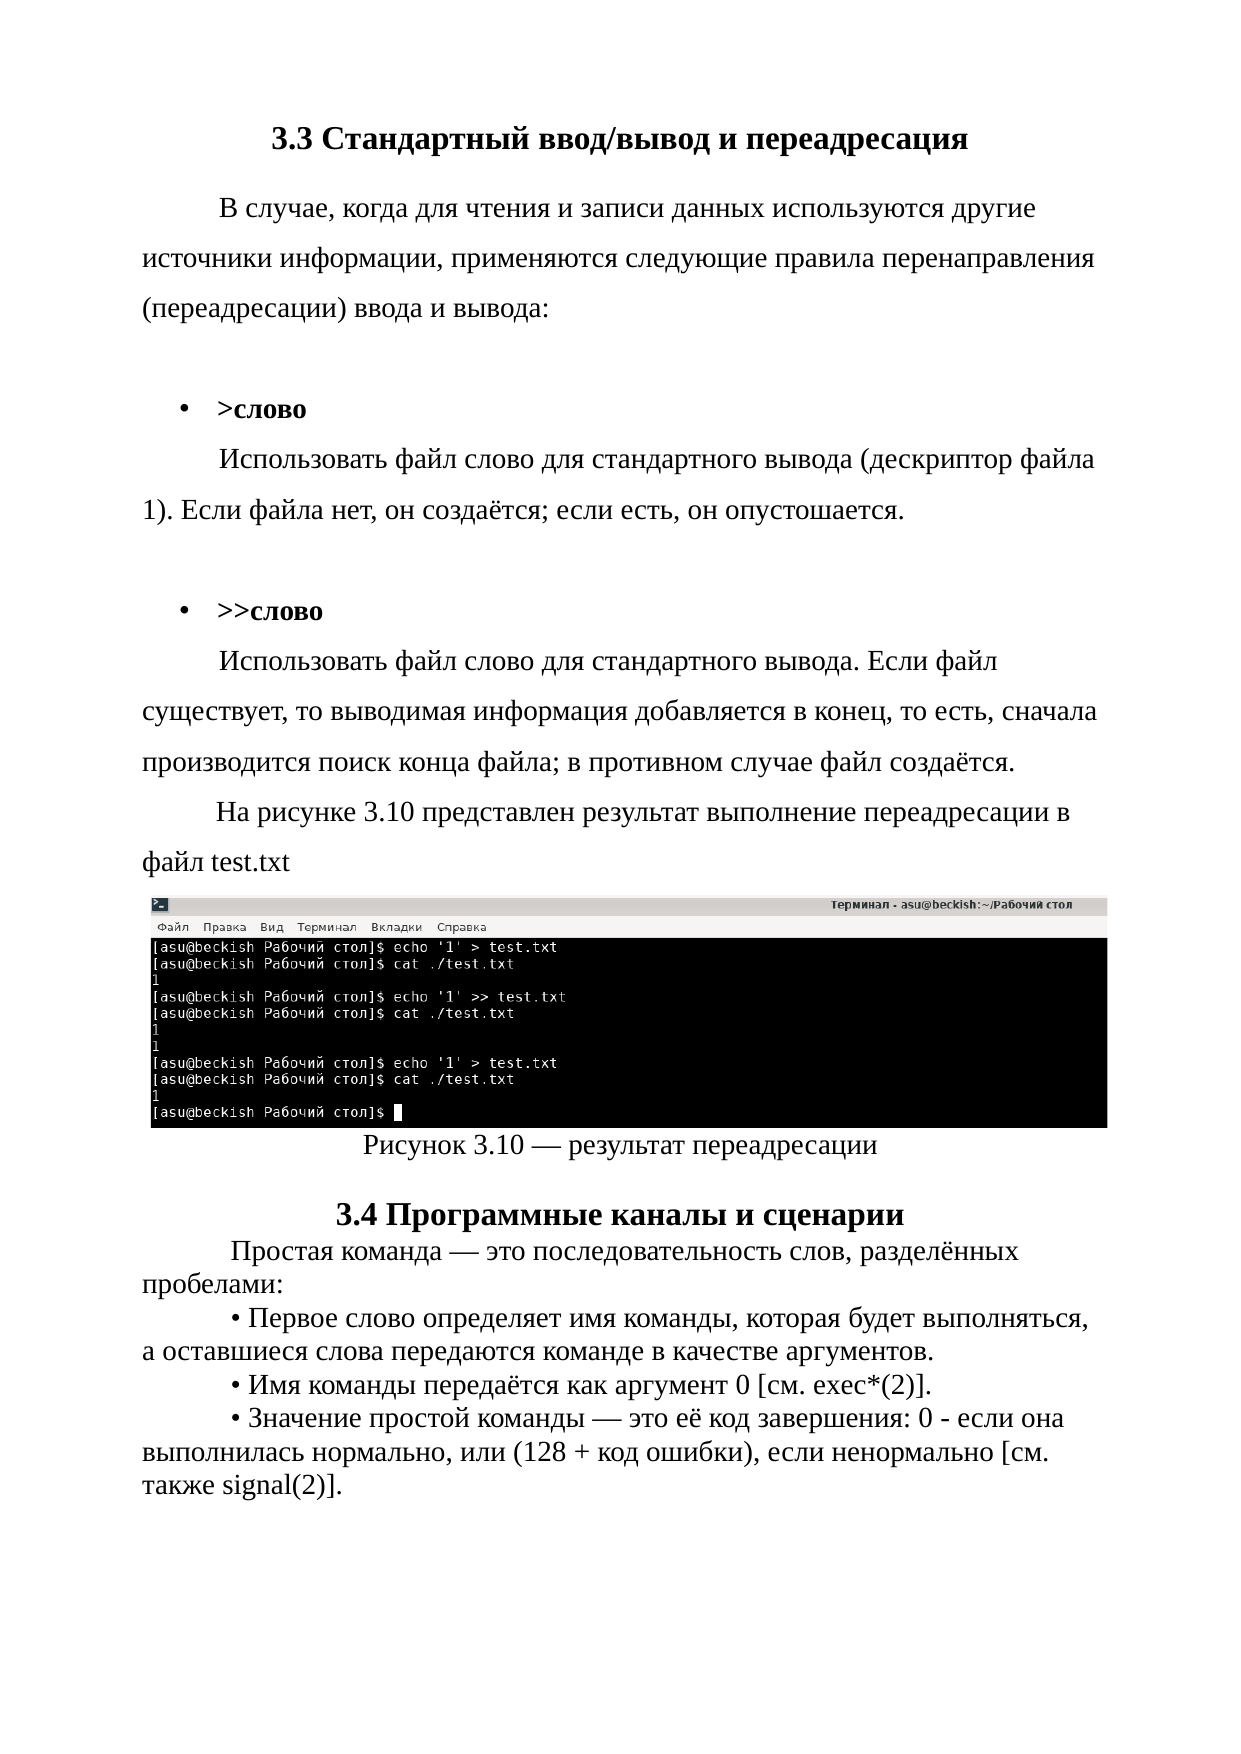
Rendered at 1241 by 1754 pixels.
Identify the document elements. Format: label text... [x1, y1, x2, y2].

text Простая команда — это последовательность слов, разделённых пробелами: [142, 1233, 1098, 1300]
text • Имя команды передаётся как аргумент 0 [см. exec*(2)]. [142, 1367, 1098, 1400]
text Использовать файл слово для стандартного вывода. Если файл существует, то выводимая информация добавляется в конец, то есть, сначала производится поиск конца файла; в противном случае файл создаётся. [142, 643, 1098, 777]
list >>слово [179, 593, 1098, 626]
text В случае, когда для чтения и записи данных используются другие источники информации, применяются следующие правила перенаправления (переадресации) ввода и вывода: [142, 190, 1098, 324]
text 3.3 Стандартный ввод/вывод и переадресация [142, 118, 1098, 156]
picture [150, 895, 1108, 1128]
text 3.4 Программные каналы и сценарии [142, 1194, 1098, 1233]
text • Первое слово определяет имя команды, которая будет выполняться, а оставшиеся слова передаются команде в качестве аргументов. [142, 1300, 1098, 1367]
text Использовать файл слово для стандартного вывода (дескриптор файла 1). Если файла нет, он создаётся; если есть, он опустошается. [142, 442, 1098, 526]
list >слово [179, 391, 1098, 425]
list Рисунок 3.10 — результат переадресации [142, 894, 1098, 1161]
text • Значение простой команды — это её код завершения: 0 - если она выполнилась нормально, или (128 + код ошибки), если ненормально [см. также signal(2)]. [142, 1400, 1098, 1501]
text На рисунке 3.10 представлен результат выполнение переадресации в файл test.txt [142, 794, 1098, 878]
